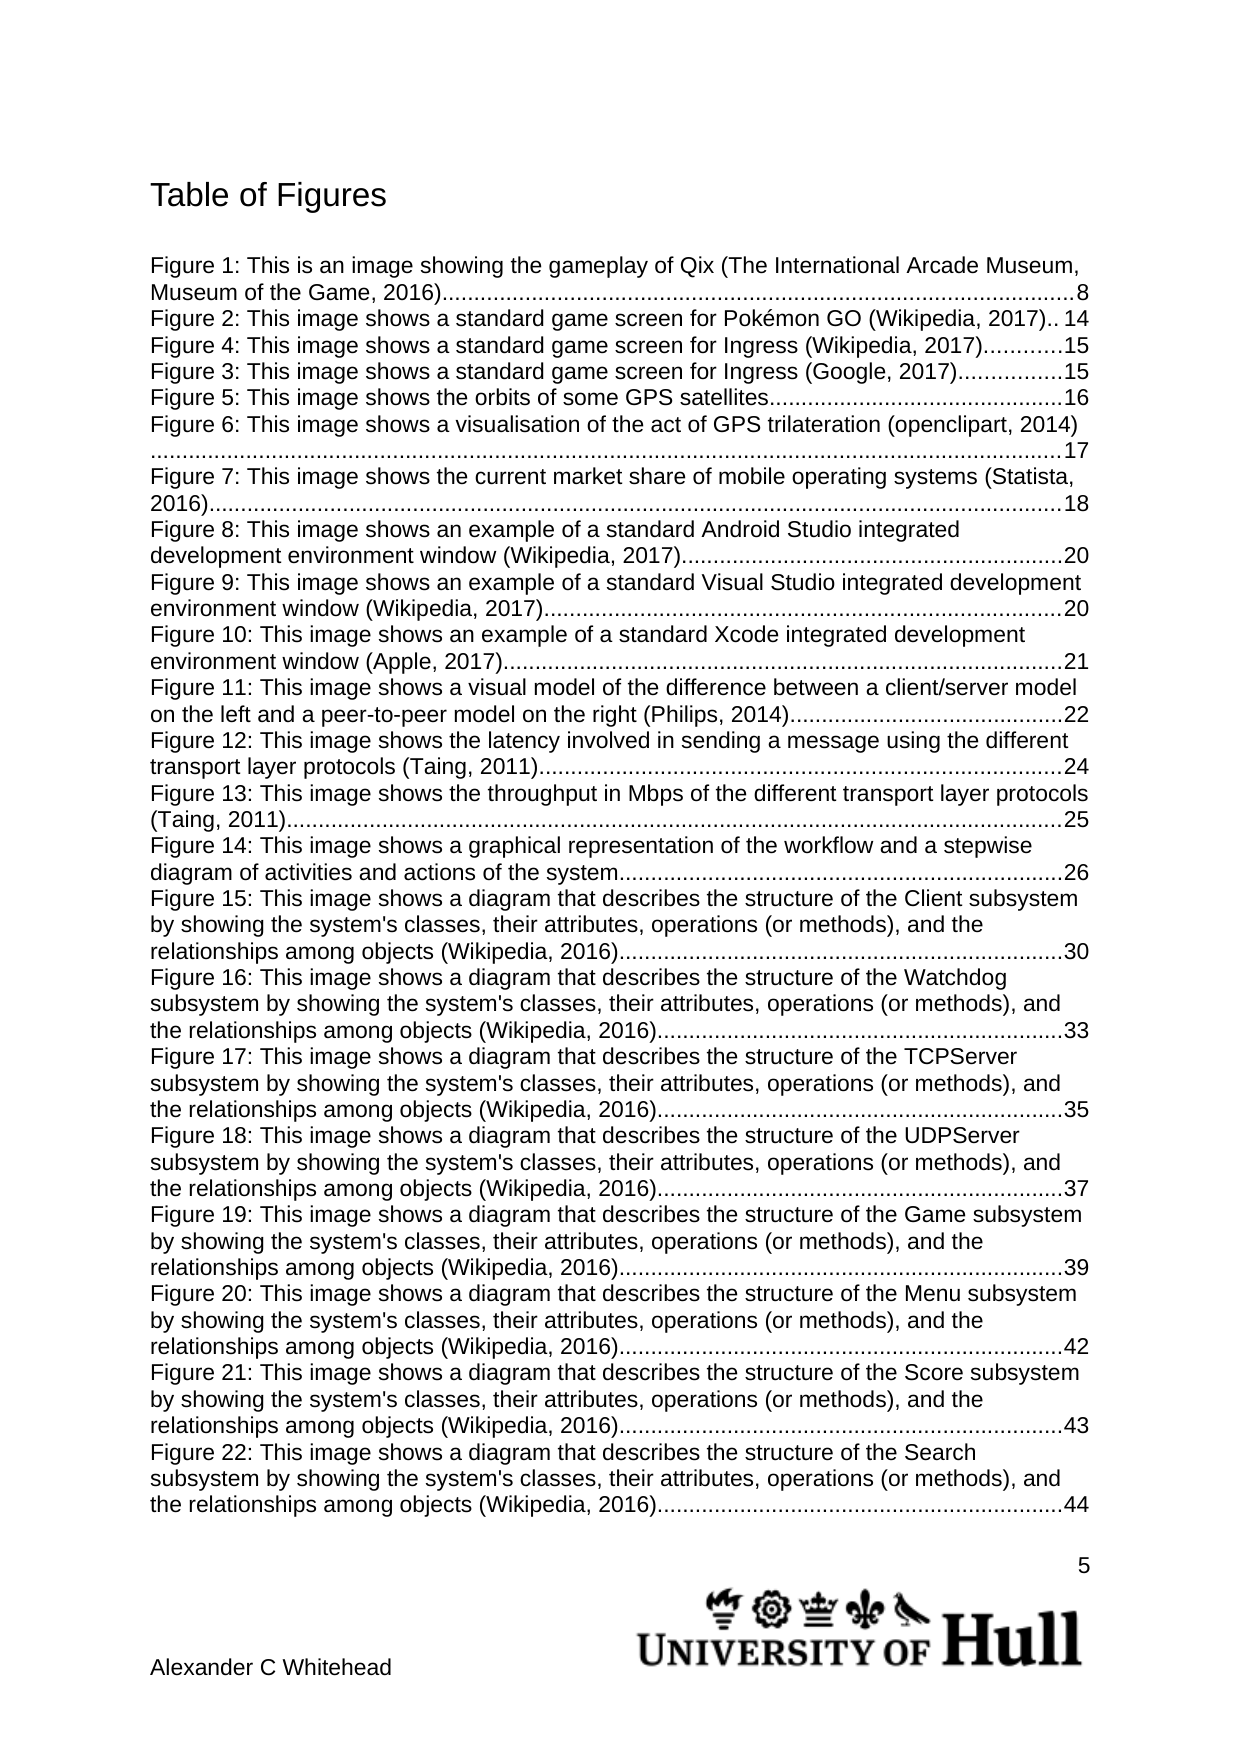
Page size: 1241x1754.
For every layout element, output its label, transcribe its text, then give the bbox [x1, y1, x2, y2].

text Figure 1: This is an image showing the gameplay of Qix (The International Arcade Museum, Museum of the Game, 2016). 8 [150, 252, 1090, 305]
picture [630, 1578, 1091, 1676]
text Figure 16: This image shows a diagram that describes the structure of the Watchdog subsystem by showing the system's classes, their attributes, operations (or methods), and the relationships among objects (Wikipedia, 2016). 33 [150, 964, 1090, 1043]
text Figure 12: This image shows the latency involved in sending a message using the different transport layer protocols (Taing, 2011). 24 [150, 727, 1090, 779]
text Figure 6: This image shows a visualisation of the act of GPS trilateration (openclipart, 2014) 17 [150, 411, 1090, 463]
text Figure 8: This image shows an example of a standard Android Studio integrated development environment window (Wikipedia, 2017). 20 [150, 516, 1090, 569]
text Figure 14: This image shows a graphical representation of the workflow and a stepwise diagram of activities and actions of the system. 26 [150, 832, 1090, 885]
text Figure 17: This image shows a diagram that describes the structure of the TCPServer subsystem by showing the system's classes, their attributes, operations (or methods), and the relationships among objects (Wikipedia, 2016). 35 [150, 1043, 1090, 1122]
text Figure 7: This image shows the current market share of mobile operating systems (Statista, 2016). 18 [150, 463, 1090, 516]
text Figure 15: This image shows a diagram that describes the structure of the Client subsystem by showing the system's classes, their attributes, operations (or methods), and the relationships among objects (Wikipedia, 2016). 30 [150, 885, 1090, 964]
text Figure 4: This image shows a standard game screen for Ingress (Wikipedia, 2017). 15 [150, 332, 1090, 358]
text Figure 13: This image shows the throughput in Mbps of the different transport layer protocols (Taing, 2011). 25 [150, 779, 1090, 832]
text Figure 2: This image shows a standard game screen for Pokémon GO (Wikipedia, 2017). 14 [150, 305, 1090, 332]
text Figure 9: This image shows an example of a standard Visual Studio integrated development environment window (Wikipedia, 2017). 20 [150, 569, 1090, 621]
text Figure 20: This image shows a diagram that describes the structure of the Menu subsystem by showing the system's classes, their attributes, operations (or methods), and the relationships among objects (Wikipedia, 2016). 42 [150, 1280, 1090, 1359]
text Figure 18: This image shows a diagram that describes the structure of the UDPServer subsystem by showing the system's classes, their attributes, operations (or methods), and the relationships among objects (Wikipedia, 2016). 37 [150, 1122, 1090, 1201]
text Figure 3: This image shows a standard game screen for Ingress (Google, 2017) 15 [150, 358, 1090, 384]
subtitle Table of Figures [150, 175, 1090, 213]
text Figure 19: This image shows a diagram that describes the structure of the Game subsystem by showing the system's classes, their attributes, operations (or methods), and the relationships among objects (Wikipedia, 2016). 39 [150, 1201, 1090, 1280]
text Figure 11: This image shows a visual model of the difference between a client/server model on the left and a peer-to-peer model on the right (Philips, 2014). 22 [150, 674, 1090, 727]
text Figure 10: This image shows an example of a standard Xcode integrated development environment window (Apple, 2017). 21 [150, 621, 1090, 674]
text Figure 22: This image shows a diagram that describes the structure of the Search subsystem by showing the system's classes, their attributes, operations (or methods), and the relationships among objects (Wikipedia, 2016). 44 [150, 1438, 1090, 1517]
text Figure 5: This image shows the orbits of some GPS satellites 16 [150, 384, 1090, 411]
text Figure 21: This image shows a diagram that describes the structure of the Score subsystem by showing the system's classes, their attributes, operations (or methods), and the relationships among objects (Wikipedia, 2016). 43 [150, 1359, 1090, 1438]
